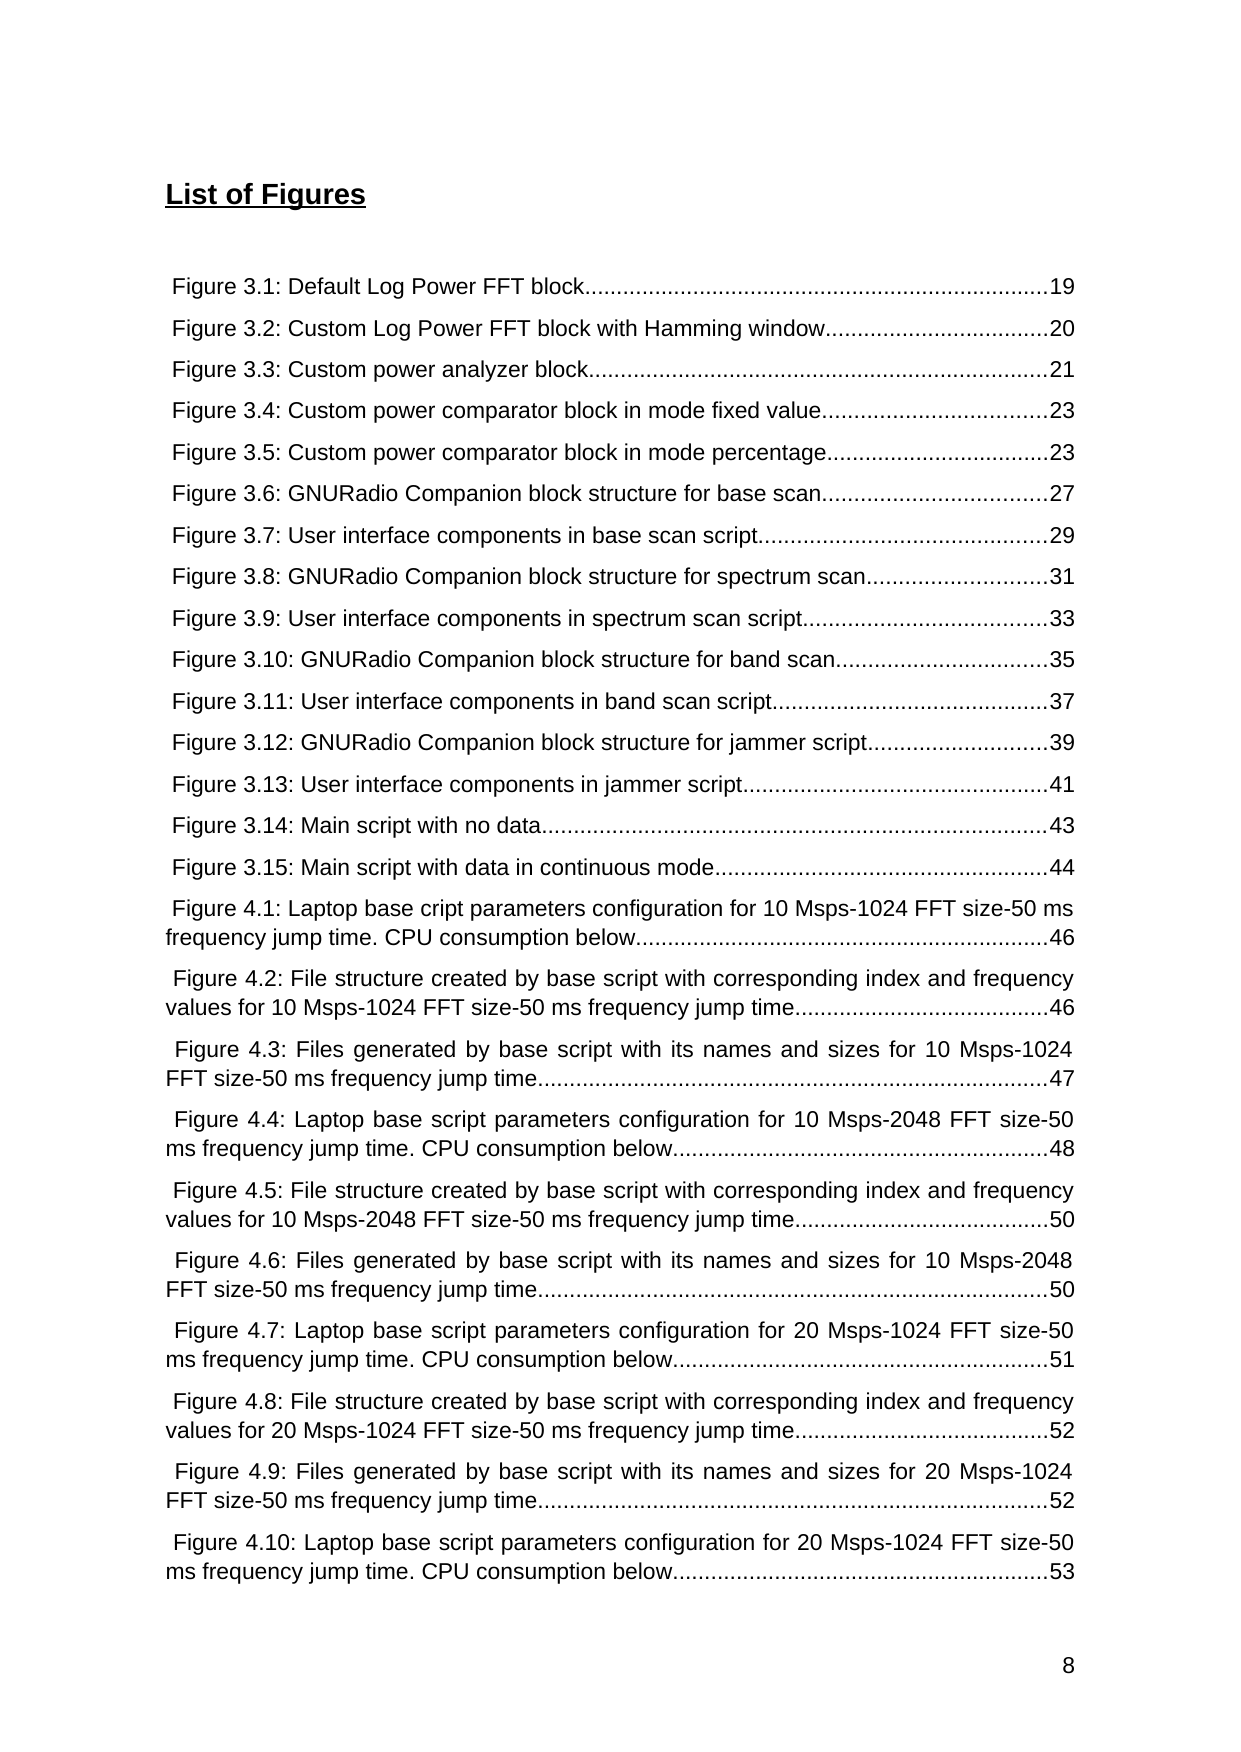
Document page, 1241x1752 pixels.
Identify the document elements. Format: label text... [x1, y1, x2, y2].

text Figure 3.8: GNURadio Companion block structure for spectrum scan 31 [165, 563, 1075, 589]
text Figure 3.3: Custom power analyzer block 21 [165, 356, 1075, 382]
text Figure 3.13: User interface components in jammer script 41 [165, 771, 1075, 797]
text Figure 3.14: Main script with no data 43 [165, 812, 1075, 838]
text Figure 3.5: Custom power comparator block in mode percentage 23 [165, 439, 1075, 465]
text Figure 3.9: User interface components in spectrum scan script 33 [165, 605, 1075, 631]
text Figure 3.1: Default Log Power FFT block 19 [165, 273, 1075, 299]
text Figure 3.10: GNURadio Companion block structure for band scan 35 [165, 646, 1075, 672]
text Figure 3.4: Custom power comparator block in mode fixed value 23 [165, 397, 1075, 424]
text Figure 4.10: Laptop base script parameters configuration for 20 Msps-1024 FFT size-50 ms frequency jump time. CPU consumption below. 53 [165, 1529, 1075, 1584]
text Figure 3.12: GNURadio Companion block structure for jammer script 39 [165, 729, 1075, 755]
text Figure 4.6: Files generated by base script with its names and sizes for 10 Msps-2048 FFT size-50 ms frequency jump time. 50 [165, 1247, 1075, 1302]
text Figure 4.4: Laptop base script parameters configuration for 10 Msps-2048 FFT size-50 ms frequency jump time. CPU consumption below. 48 [165, 1106, 1075, 1161]
text Figure 4.9: Files generated by base script with its names and sizes for 20 Msps-1024 FFT size-50 ms frequency jump time. 52 [165, 1458, 1075, 1513]
text Figure 4.5: File structure created by base script with corresponding index and frequency values for 10 Msps-2048 FFT size-50 ms frequency jump time. 50 [165, 1177, 1075, 1232]
title List of Figures [165, 177, 1075, 211]
text Figure 3.6: GNURadio Companion block structure for base scan 27 [165, 480, 1075, 507]
text Figure 3.2: Custom Log Power FFT block with Hamming window 20 [165, 314, 1075, 341]
text Figure 3.7: User interface components in base scan script 29 [165, 522, 1075, 548]
text Figure 3.11: User interface components in band scan script 37 [165, 688, 1075, 714]
text Figure 4.2: File structure created by base script with corresponding index and frequency values for 10 Msps-1024 FFT size-50 ms frequency jump time. 46 [165, 965, 1075, 1021]
text Figure 4.7: Laptop base script parameters configuration for 20 Msps-1024 FFT size-50 ms frequency jump time. CPU consumption below. 51 [165, 1317, 1075, 1373]
text Figure 3.15: Main script with data in continuous mode 44 [165, 853, 1075, 880]
text Figure 4.1: Laptop base cript parameters configuration for 10 Msps-1024 FFT size-50 ms frequency jump time. CPU consumption below. 46 [165, 895, 1075, 950]
text Figure 4.8: File structure created by base script with corresponding index and frequency values for 20 Msps-1024 FFT size-50 ms frequency jump time. 52 [165, 1388, 1075, 1443]
text Figure 4.3: Files generated by base script with its names and sizes for 10 Msps-1024 FFT size-50 ms frequency jump time. 47 [165, 1036, 1075, 1091]
